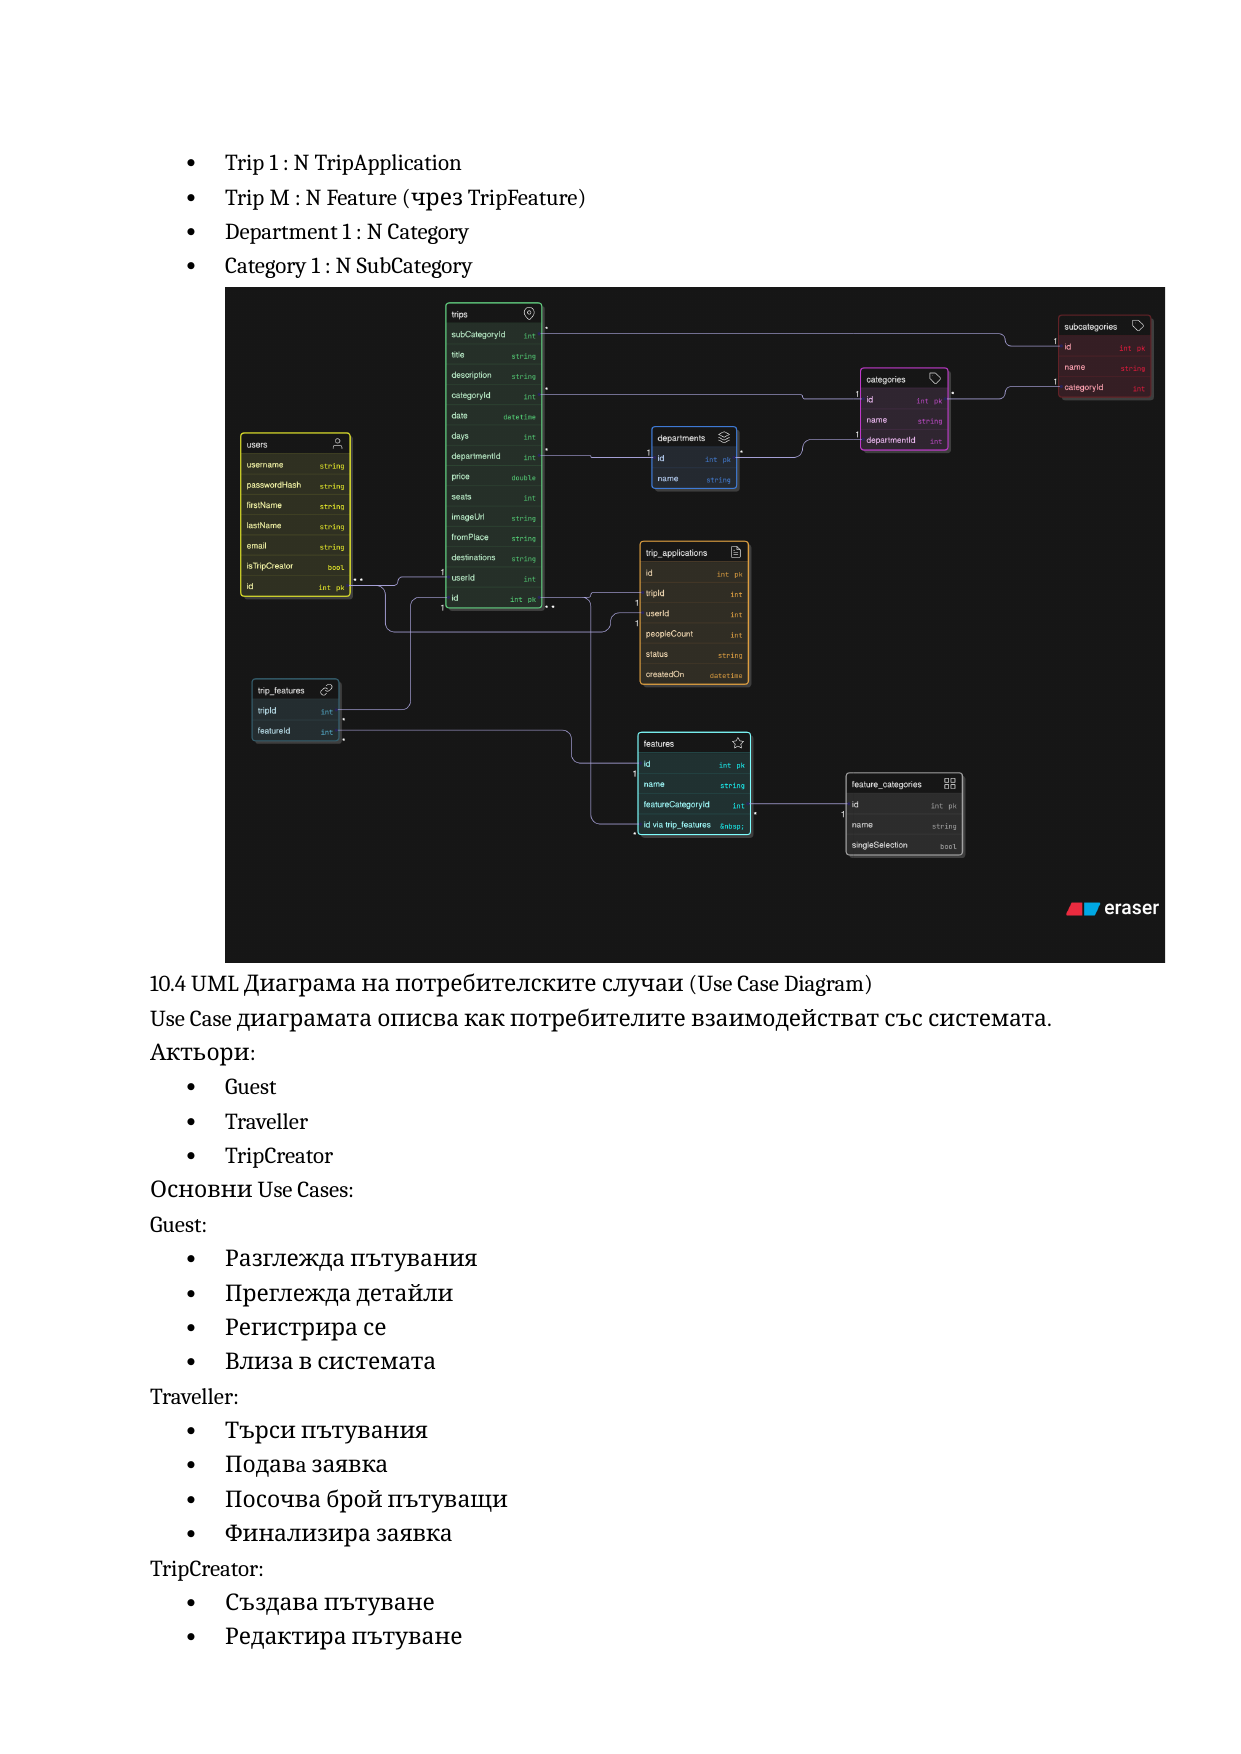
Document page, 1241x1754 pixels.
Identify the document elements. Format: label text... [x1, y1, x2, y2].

list Подавa заявка [187, 1452, 1090, 1478]
text Traveller: [150, 1383, 1090, 1410]
list Влиза в системата [187, 1349, 1090, 1375]
list Преглежда детайли [187, 1280, 1090, 1307]
text Use Case диаграмата описва как потребителите взаимодействат със системата. [150, 1005, 1090, 1032]
list Traveller [187, 1108, 1090, 1135]
list Посочва брой пътуващи [187, 1487, 1090, 1513]
list Trip M : N Feature (чрез TripFeature) [187, 184, 1090, 211]
text Guest: [150, 1212, 1090, 1238]
list Guest [187, 1074, 1090, 1100]
text Актьори: [150, 1040, 1090, 1066]
list Trip 1 : N TripApplication [187, 150, 1090, 176]
text 10.4 UML Диаграма на потребителските случаи (Use Case Diagram) [150, 971, 1090, 997]
list Department 1 : N Category [187, 219, 1090, 245]
list Редактира пътуване [187, 1624, 1090, 1650]
list TripCreator [187, 1143, 1090, 1169]
list Финализира заявка [187, 1521, 1090, 1547]
list Търси пътувания [187, 1418, 1090, 1444]
list Разглежда пътувания [187, 1246, 1090, 1272]
text TripCreator: [150, 1555, 1090, 1582]
text Основни Use Cases: [150, 1177, 1090, 1203]
list Регистрира се [187, 1315, 1090, 1341]
list Създава пътуване [187, 1590, 1090, 1616]
list Category 1 : N SubCategory [187, 253, 1090, 279]
